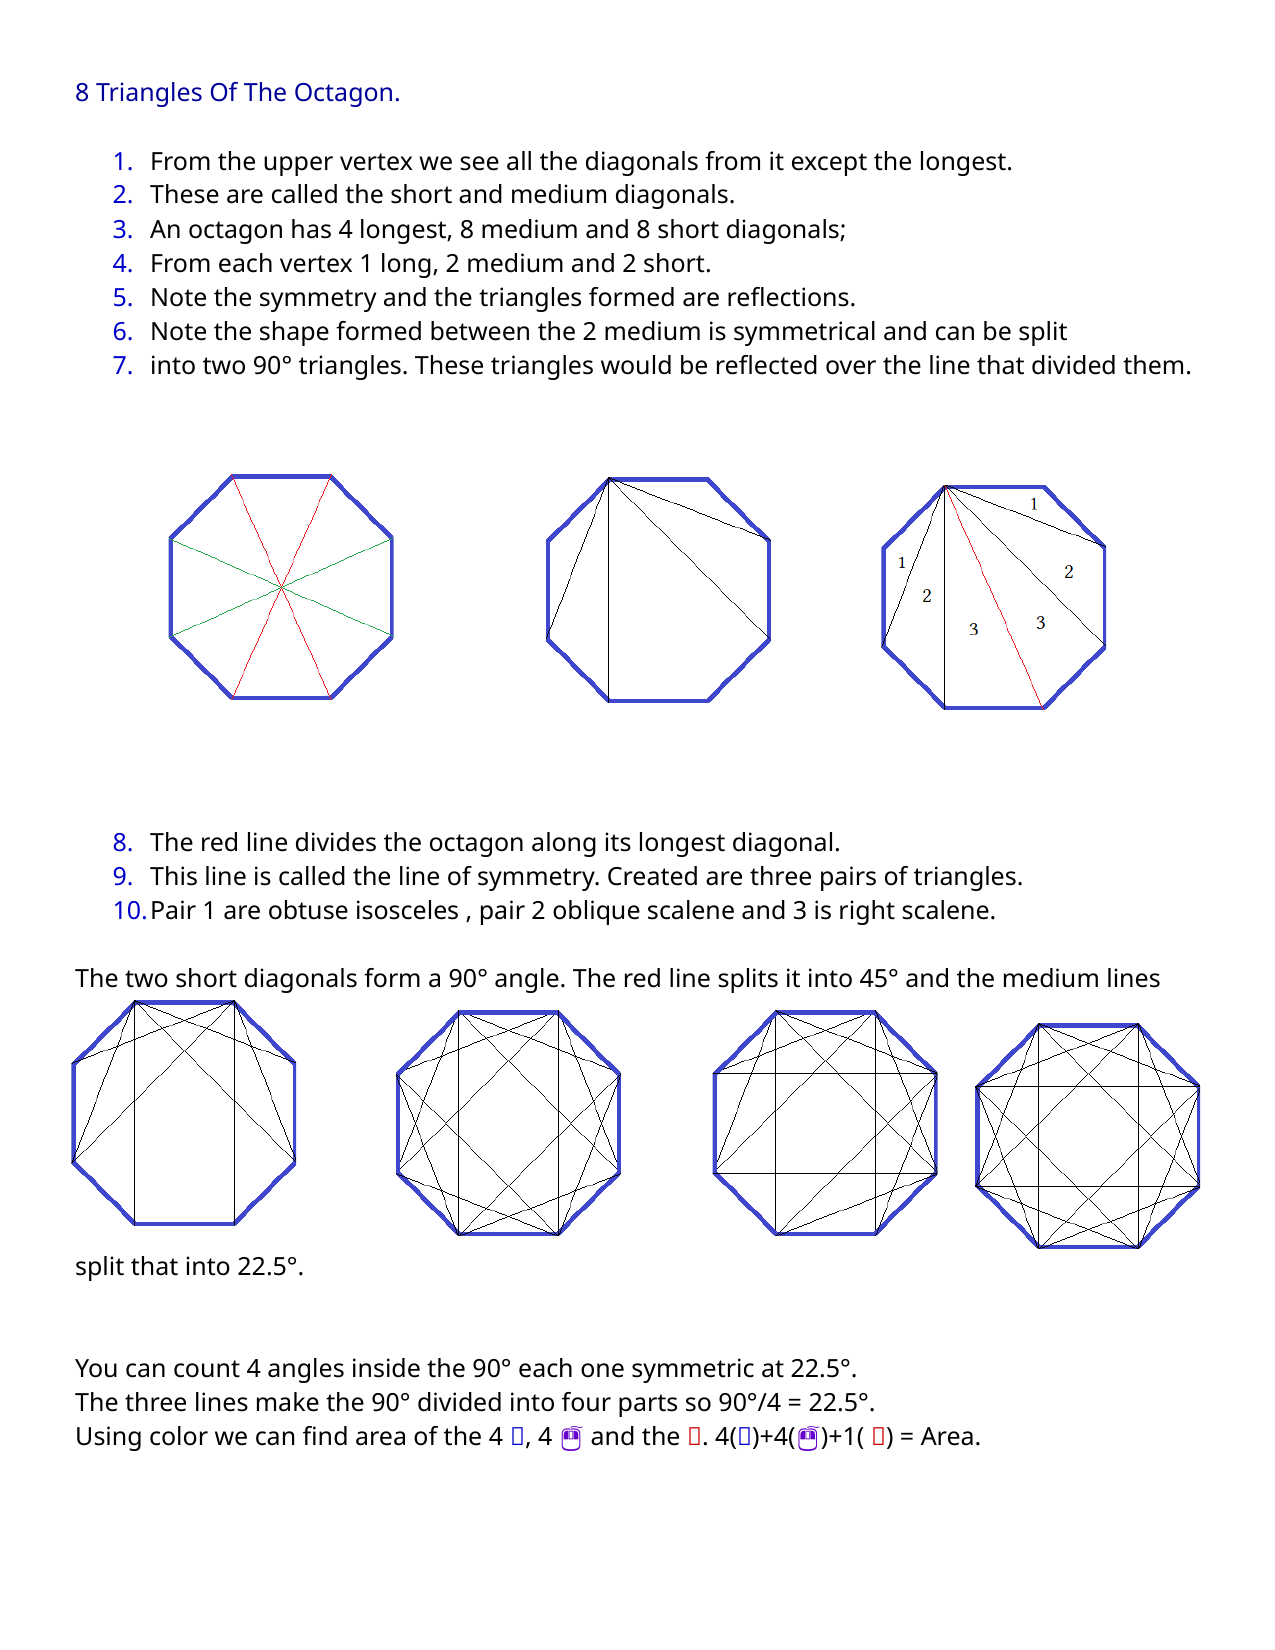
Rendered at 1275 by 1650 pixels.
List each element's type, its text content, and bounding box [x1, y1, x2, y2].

text The two short diagonals form a 90° angle. The red line splits it into 45° and the medium lines split that into 22.5°. [75, 961, 1200, 1283]
picture [881, 485, 1107, 710]
picture [396, 1010, 621, 1236]
list This line is called the line of symmetry. Created are three pairs of triangles. [112, 858, 1200, 892]
text The three lines make the 90° divided into four parts so 90°/4 = 22.5°. [75, 1385, 1200, 1419]
list From the upper vertex we see all the diagonals from it except the longest. [112, 143, 1200, 177]
picture [712, 1010, 938, 1236]
picture [546, 477, 771, 703]
text You can count 4 angles inside the 90° each one symmetric at 22.5°. [75, 1351, 1200, 1385]
list An octagon has 4 longest, 8 medium and 8 short diagonals; [112, 211, 1200, 245]
text Using color we can find area of the 4 , 4  and the . 4()+4()+1( ) = Area. [75, 1419, 1200, 1453]
picture [71, 1000, 297, 1226]
list Pair 1 are obtuse isosceles , pair 2 oblique scalene and 3 is right scalene. [112, 892, 1200, 927]
list From each vertex 1 long, 2 medium and 2 short. [112, 245, 1200, 279]
picture [975, 1023, 1200, 1249]
text 8 Triangles Of The Octagon. [75, 75, 1200, 109]
picture [168, 474, 394, 700]
list The red line divides the octagon along its longest diagonal. [112, 824, 1200, 858]
list into two 90° triangles. These triangles would be reflected over the line that divided them. [112, 347, 1200, 382]
list Note the symmetry and the triangles formed are reflections. [112, 279, 1200, 313]
list These are called the short and medium diagonals. [112, 177, 1200, 211]
list Note the shape formed between the 2 medium is symmetrical and can be split [112, 313, 1200, 347]
